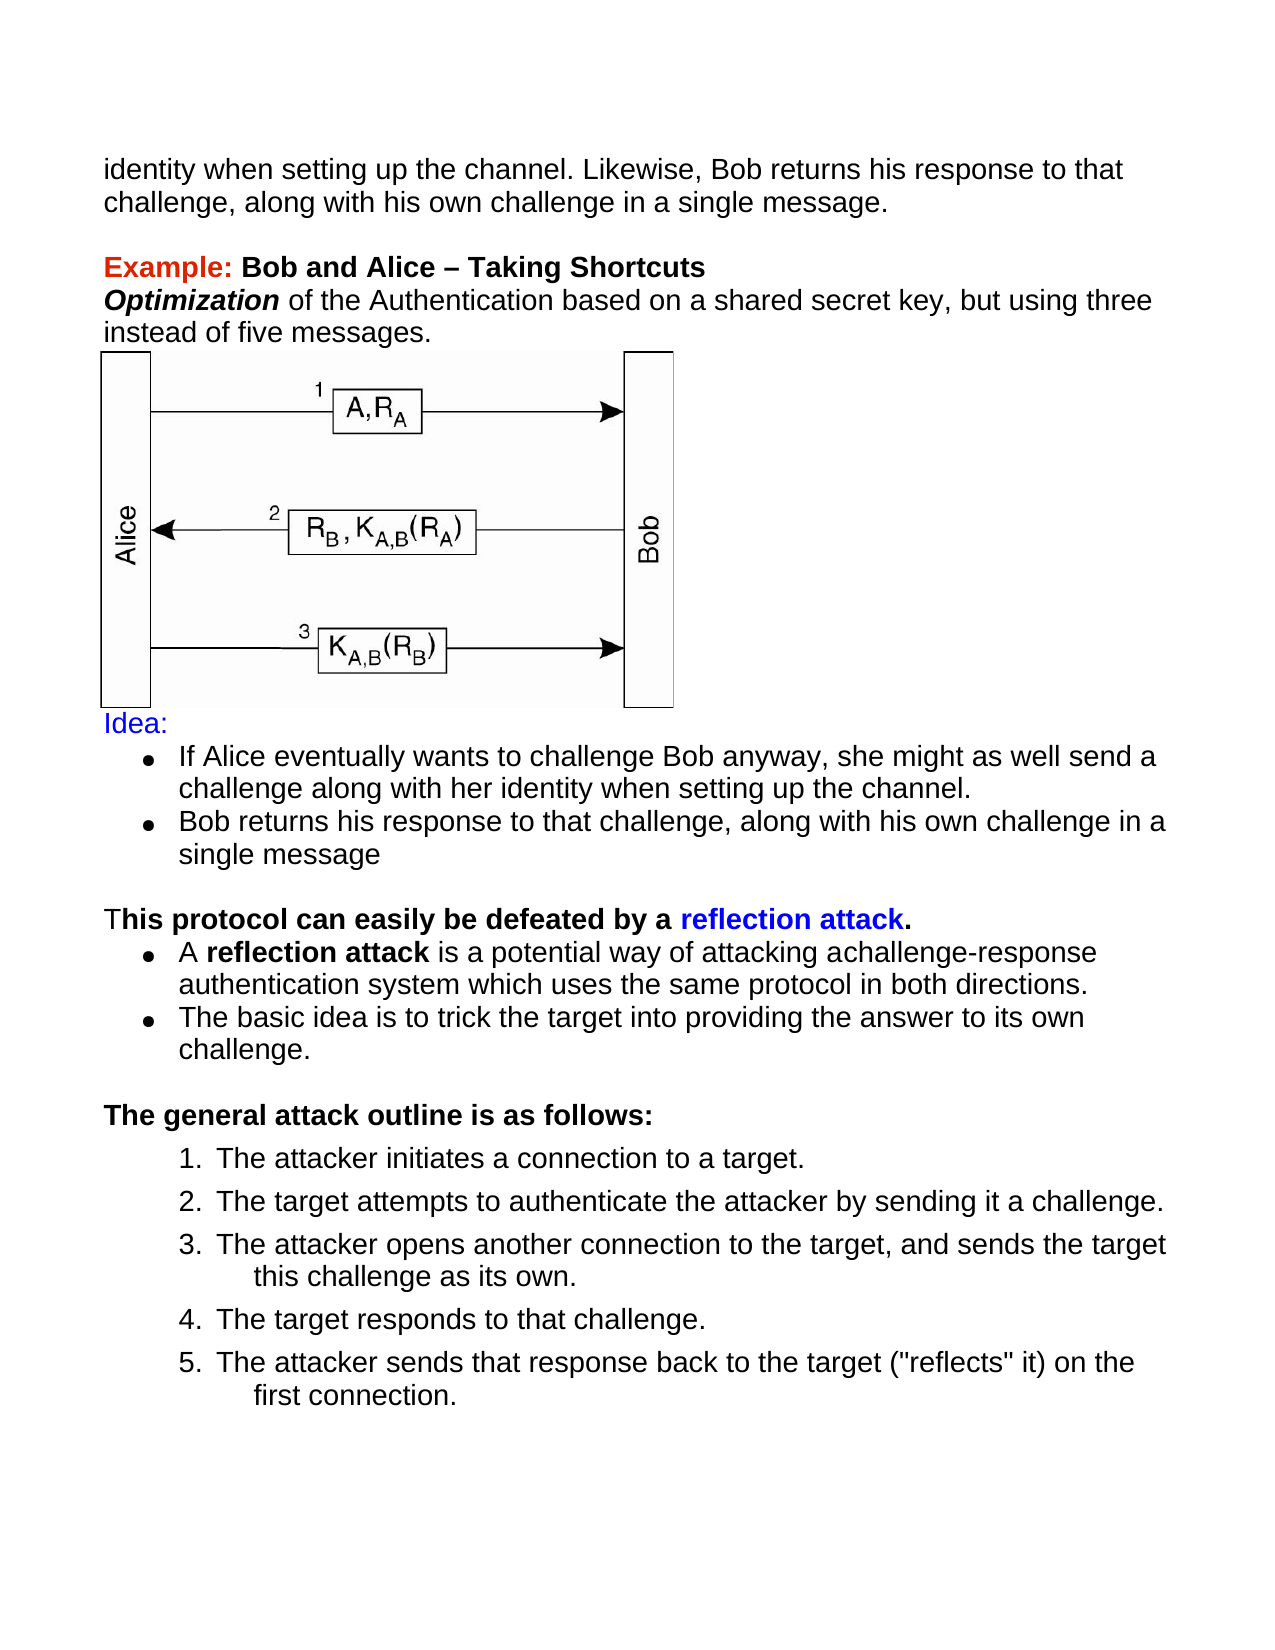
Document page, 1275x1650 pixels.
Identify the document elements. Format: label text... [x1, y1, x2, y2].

text Idea: [103, 349, 1172, 740]
text identity when setting up the channel. Likewise, Bob returns his response to that challenge, along with his own challenge in a single message. [103, 153, 1172, 218]
list The attacker opens another connection to the target, and sends the target this challenge as its own. [178, 1228, 1172, 1293]
list If Alice eventually wants to challenge Bob anyway, she might as well send a challenge along with her identity when setting up the channel. [141, 740, 1172, 805]
text Example: Bob and Alice – Taking Shortcuts [103, 251, 1172, 283]
list A reflection attack is a potential way of attacking achallenge-response authentication system which uses the same protocol in both directions. [141, 936, 1172, 1001]
list The basic idea is to trick the target into providing the answer to its own challenge. [141, 1001, 1172, 1066]
text This protocol can easily be defeated by a reflection attack. [103, 903, 1172, 936]
picture [100, 351, 674, 708]
text Optimization of the Authentication based on a shared secret key, but using three instead of five messages. [103, 283, 1172, 349]
list The attacker sends that response back to the target ("reflects" it) on the first connection. [178, 1346, 1172, 1411]
list The attacker initiates a connection to a target. [178, 1142, 1172, 1174]
list The target attempts to authenticate the attacker by sending it a challenge. [178, 1184, 1172, 1217]
text The general attack outline is as follows: [103, 1098, 1172, 1131]
list The target responds to that challenge. [178, 1303, 1172, 1336]
list Bob returns his response to that challenge, along with his own challenge in a single message [141, 805, 1172, 870]
